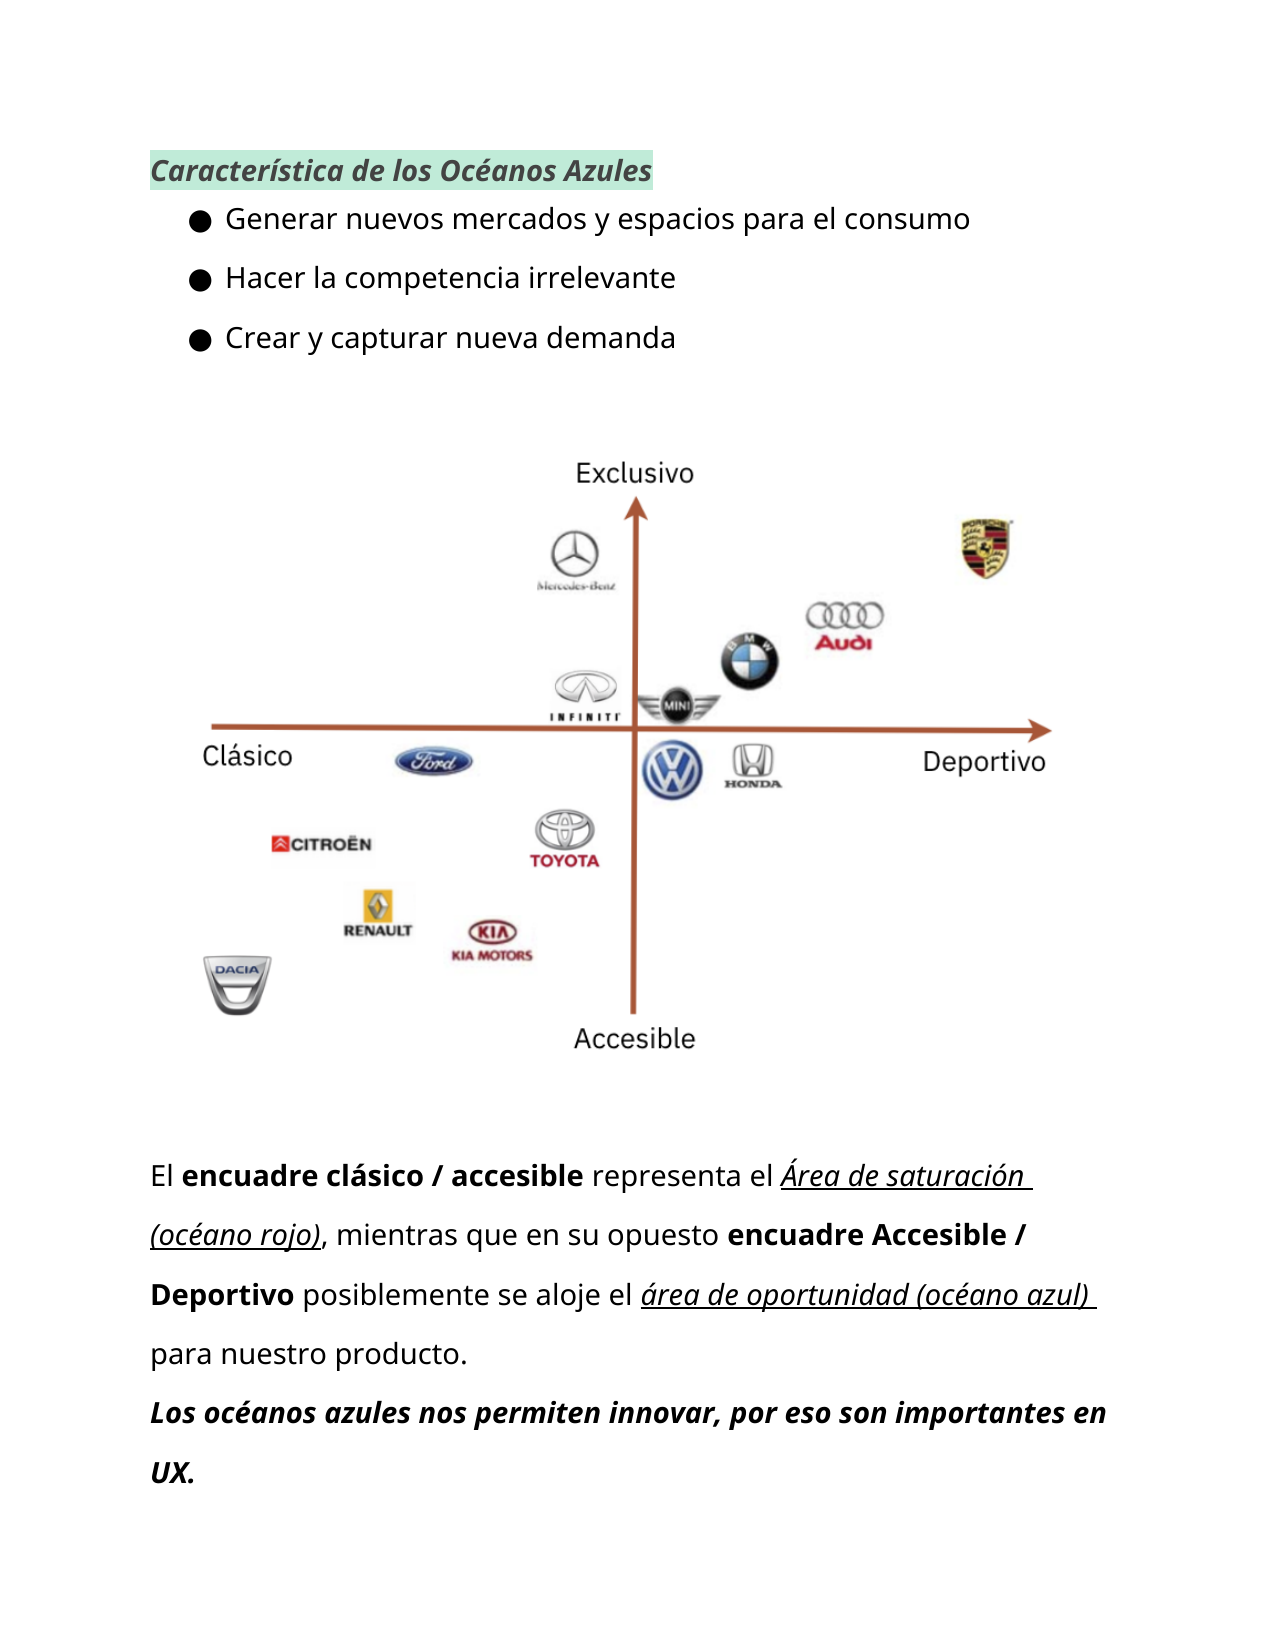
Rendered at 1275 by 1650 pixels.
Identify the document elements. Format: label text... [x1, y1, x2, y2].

list Crear y capturar nueva demanda [187, 317, 1125, 357]
list Hacer la competencia irrelevante [187, 257, 1125, 297]
picture [150, 436, 1125, 1076]
text Los océanos azules nos permiten innovar, por eso son importantes en UX. [150, 1393, 1125, 1492]
subtitle Característica de los Océanos Azules [653, 150, 1125, 190]
list Generar nuevos mercados y espacios para el consumo [187, 198, 1125, 238]
text El encuadre clásico / accesible representa el Área de saturación (océano rojo), mientras que en su opuesto encuadre Accesible / Deportivo posiblemente se aloje el área de oportunidad (océano azul) para nuestro producto. [150, 1155, 1125, 1373]
